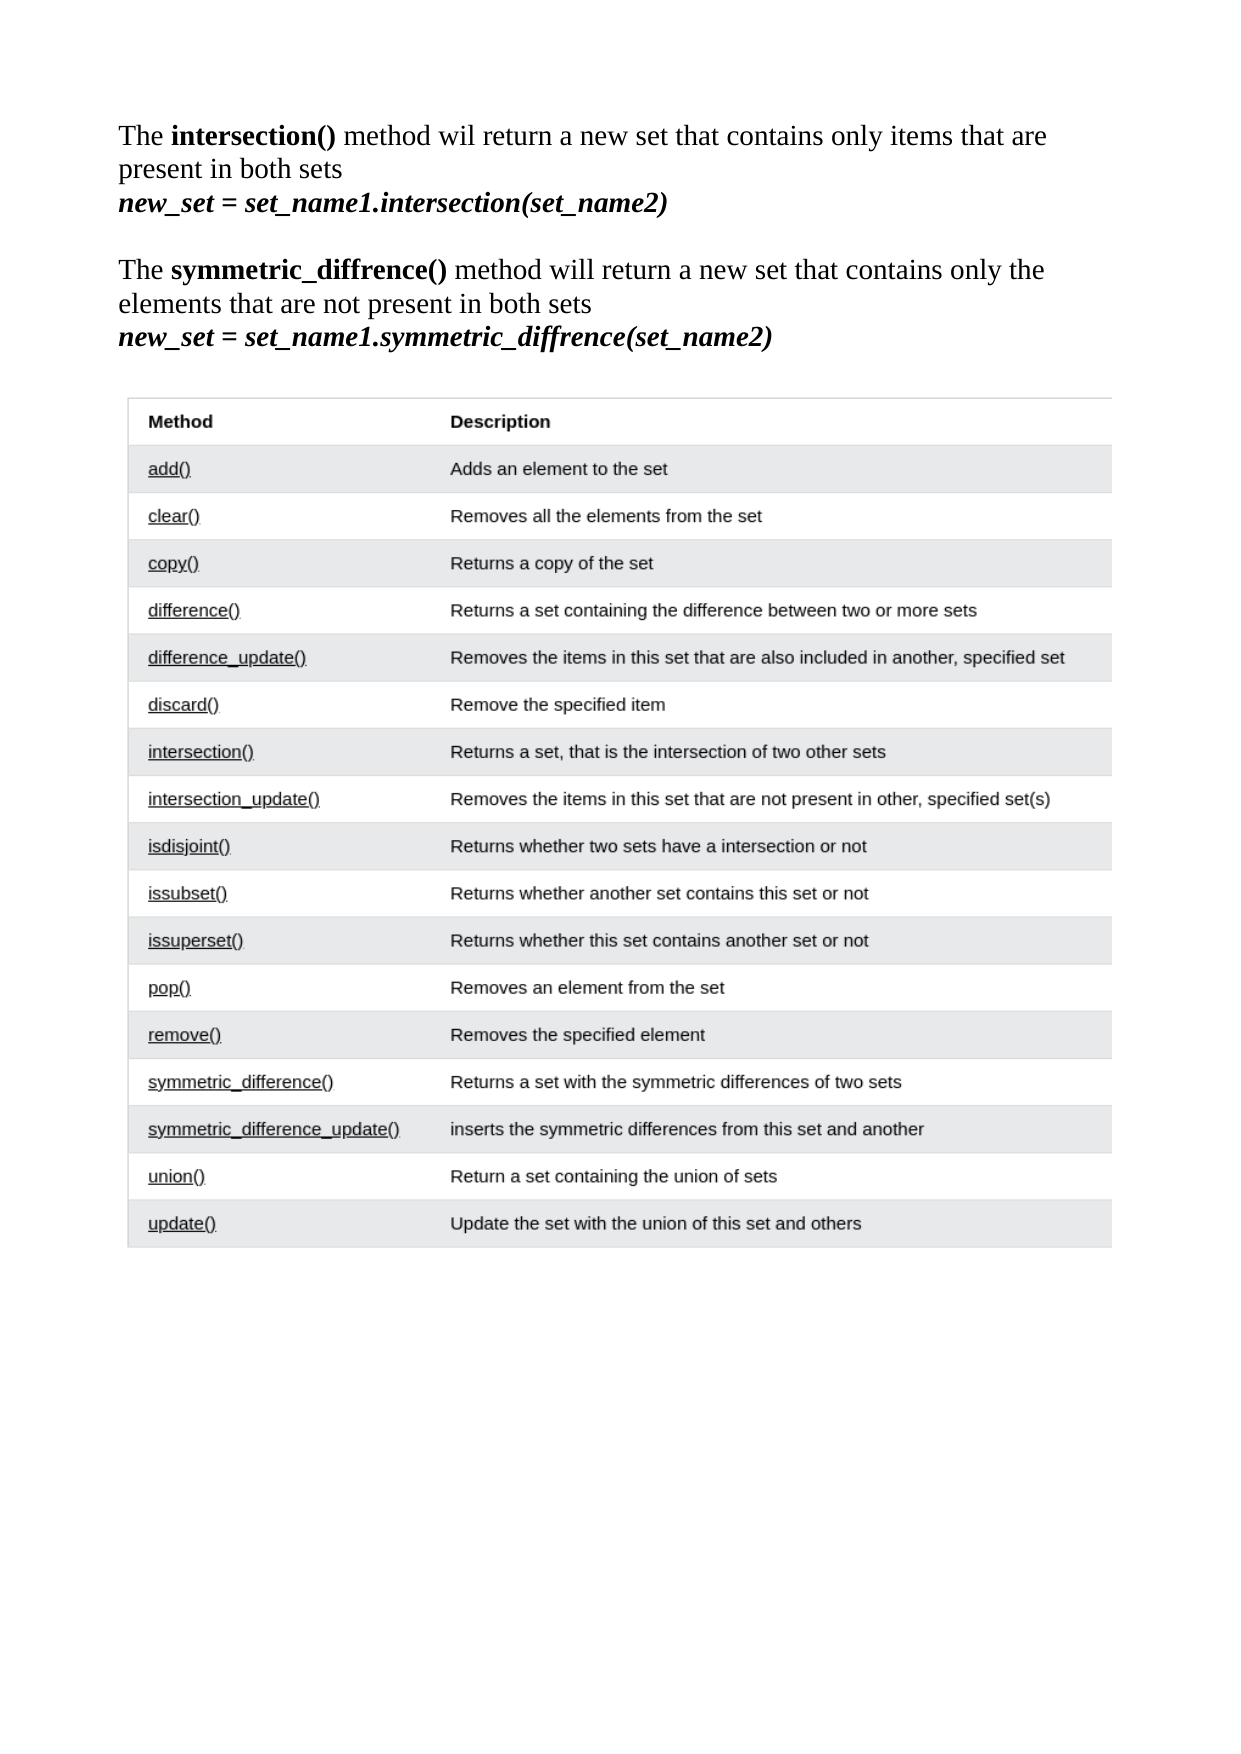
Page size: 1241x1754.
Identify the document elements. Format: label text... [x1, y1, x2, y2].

text The intersection() method wil return a new set that contains only items that are present in both sets [118, 118, 1122, 185]
text new_set = set_name1.symmetric_diffrence(set_name2) [118, 319, 1122, 353]
text new_set = set_name1.intersection(set_name2) [118, 185, 1122, 219]
text The symmetric_diffrence() method will return a new set that contains only the elements that are not present in both sets [118, 252, 1122, 319]
picture [110, 370, 270, 1264]
